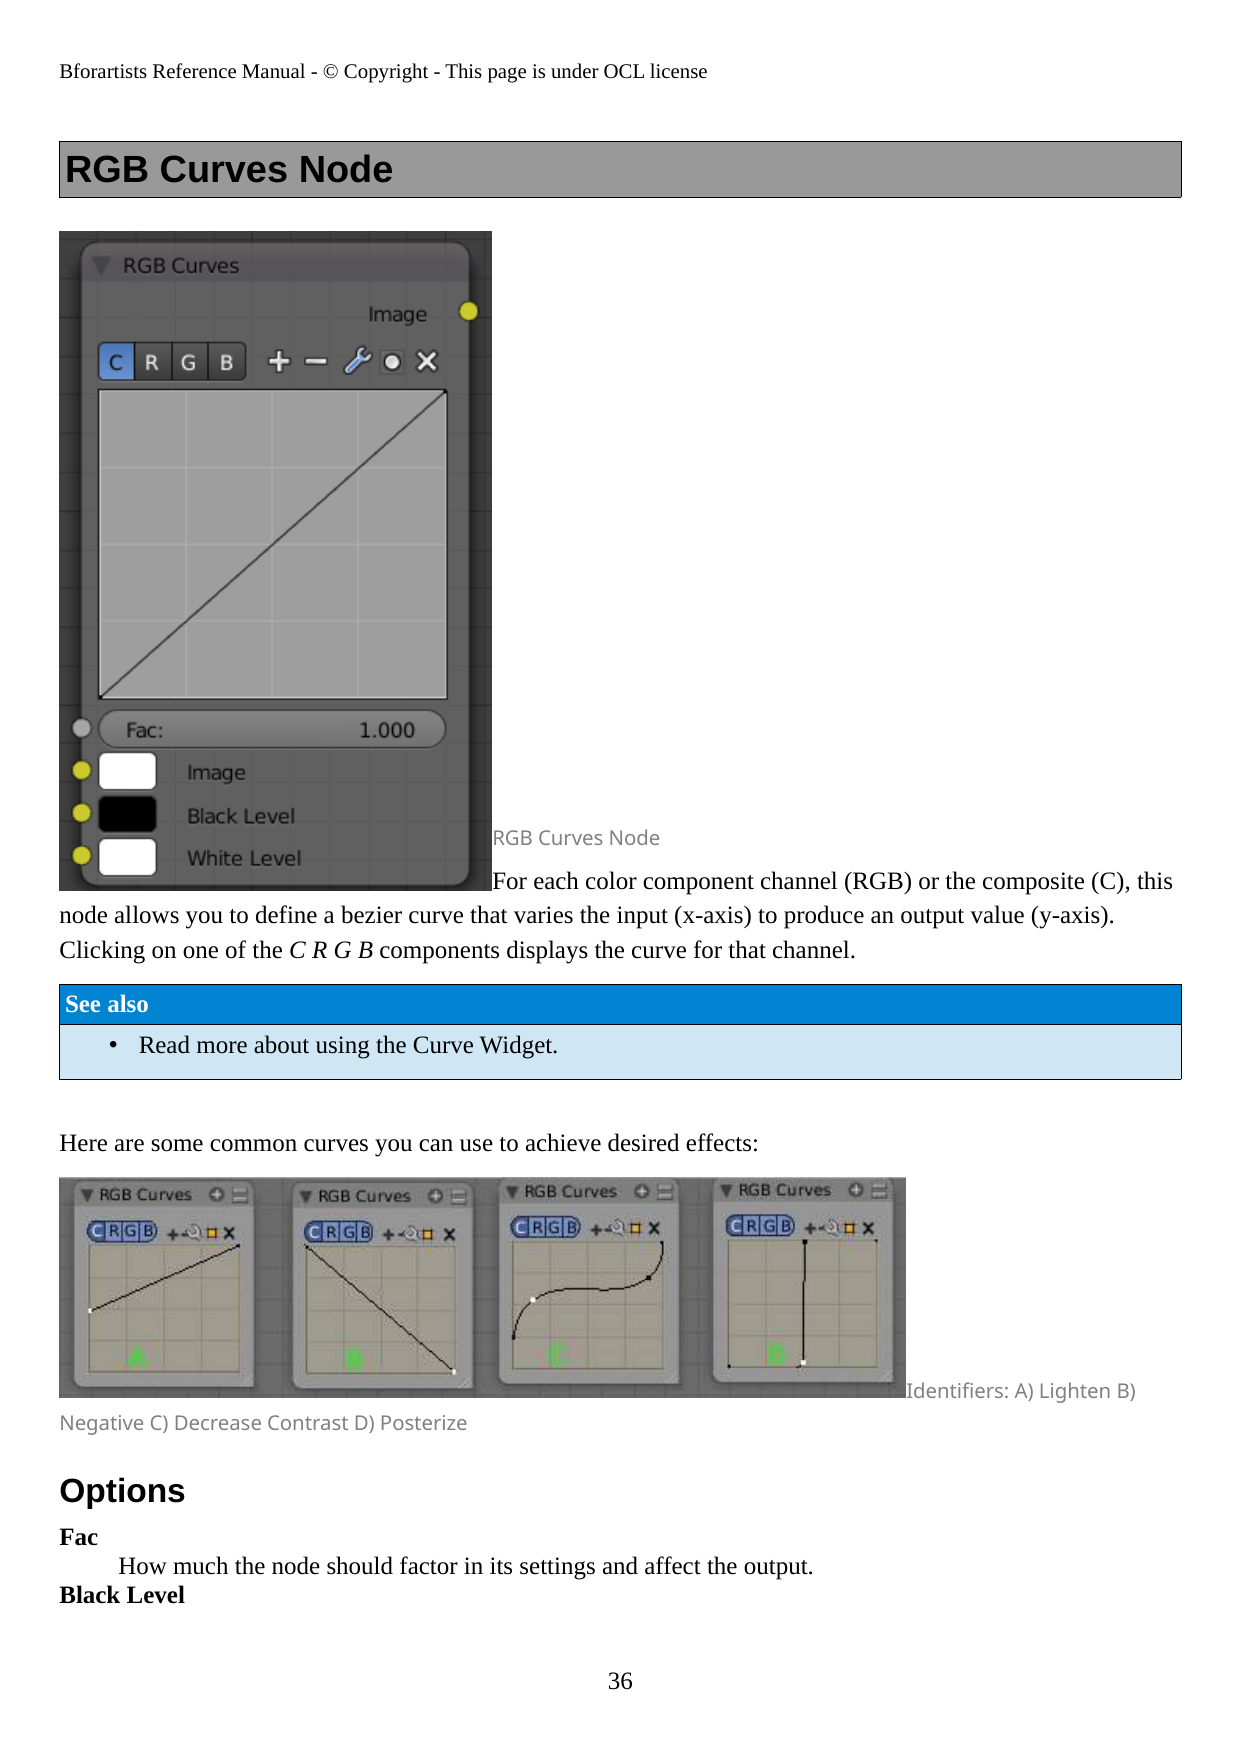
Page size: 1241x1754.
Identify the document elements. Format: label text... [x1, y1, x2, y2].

table_header See also [60, 985, 1181, 1024]
text Here are some common curves you can use to achieve desired effects: [59, 1128, 1181, 1157]
picture [59, 231, 492, 891]
subtitle Fac [59, 1522, 1181, 1551]
text For each color component channel (RGB) or the composite (C), this node allows you to define a bezier curve that varies the input (x-axis) to produce an output value (y-axis). Clicking on one of the C R G B components displays the curve for that channel. [59, 866, 1181, 963]
text Identifiers: A) Lighten B) Negative C) Decrease Contrast D) Posterize [59, 1373, 1181, 1436]
list How much the node should factor in its settings and affect the output. [118, 1551, 1181, 1580]
table_cell Read more about using the Curve Widget. [60, 1025, 1181, 1079]
table_header RGB Curves Node [60, 142, 1181, 197]
text RGB Curves Node [492, 820, 1181, 851]
subtitle Options [59, 1471, 1181, 1510]
picture [59, 1177, 906, 1398]
subtitle Black Level [59, 1580, 1181, 1609]
